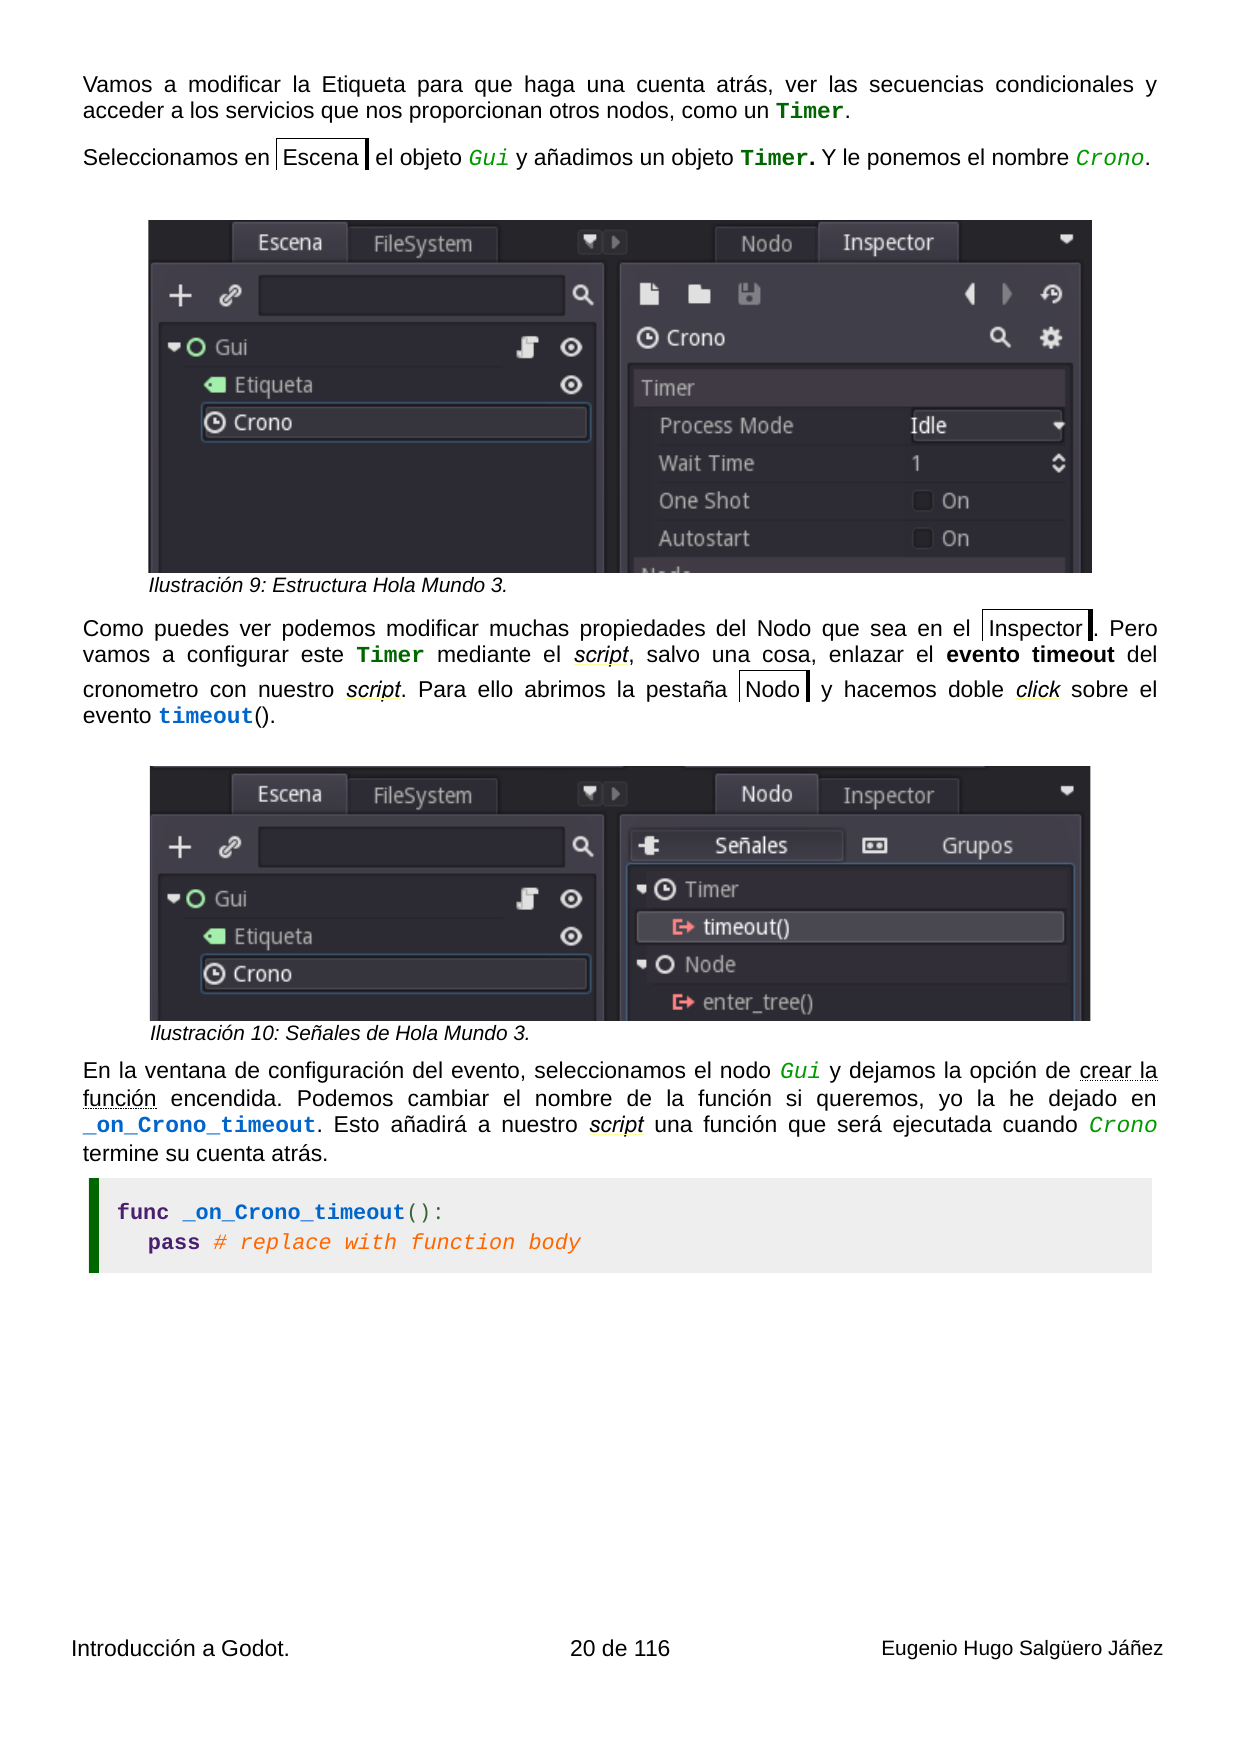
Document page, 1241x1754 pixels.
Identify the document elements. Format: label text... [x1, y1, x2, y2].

text Ilustración 10: Señales de Hola Mundo 3. [150, 1021, 1090, 1045]
text func _on_Crono_timeout(): pass # replace with function body [99, 1178, 1152, 1273]
text En la ventana de configuración del evento, seleccionamos el nodo Gui y dejamos la opción de crear la función encendida. Podemos cambiar el nombre de la función si queremos, yo la he dejado en _on_Crono_timeout. Esto añadirá a nuestro script una función que será ejecutada cuando Crono termine su cuenta atrás. [83, 742, 1158, 1166]
text Seleccionamos en Escena el objeto Gui y añadimos un objeto Timer. Y le ponemos el nombre Crono. [83, 137, 1158, 172]
text Ilustración 9: Estructura Hola Mundo 3. [148, 573, 1092, 597]
text Como puedes ver podemos modificar muchas propiedades del Nodo que sea en el Inspector. Pero vamos a configurar este Timer mediante el script, salvo una cosa, enlazar el evento timeout del cronometro con nuestro script. Para ello abrimos la pestaña Nodo y hacemos doble click sobre el evento timeout(). [83, 184, 1158, 730]
picture [148, 220, 1092, 573]
picture [149, 766, 1091, 1021]
text Vamos a modificar la Etiqueta para que haga una cuenta atrás, ver las secuencias condicionales y acceder a los servicios que nos proporcionan otros nodos, como un Timer. [83, 71, 1158, 126]
